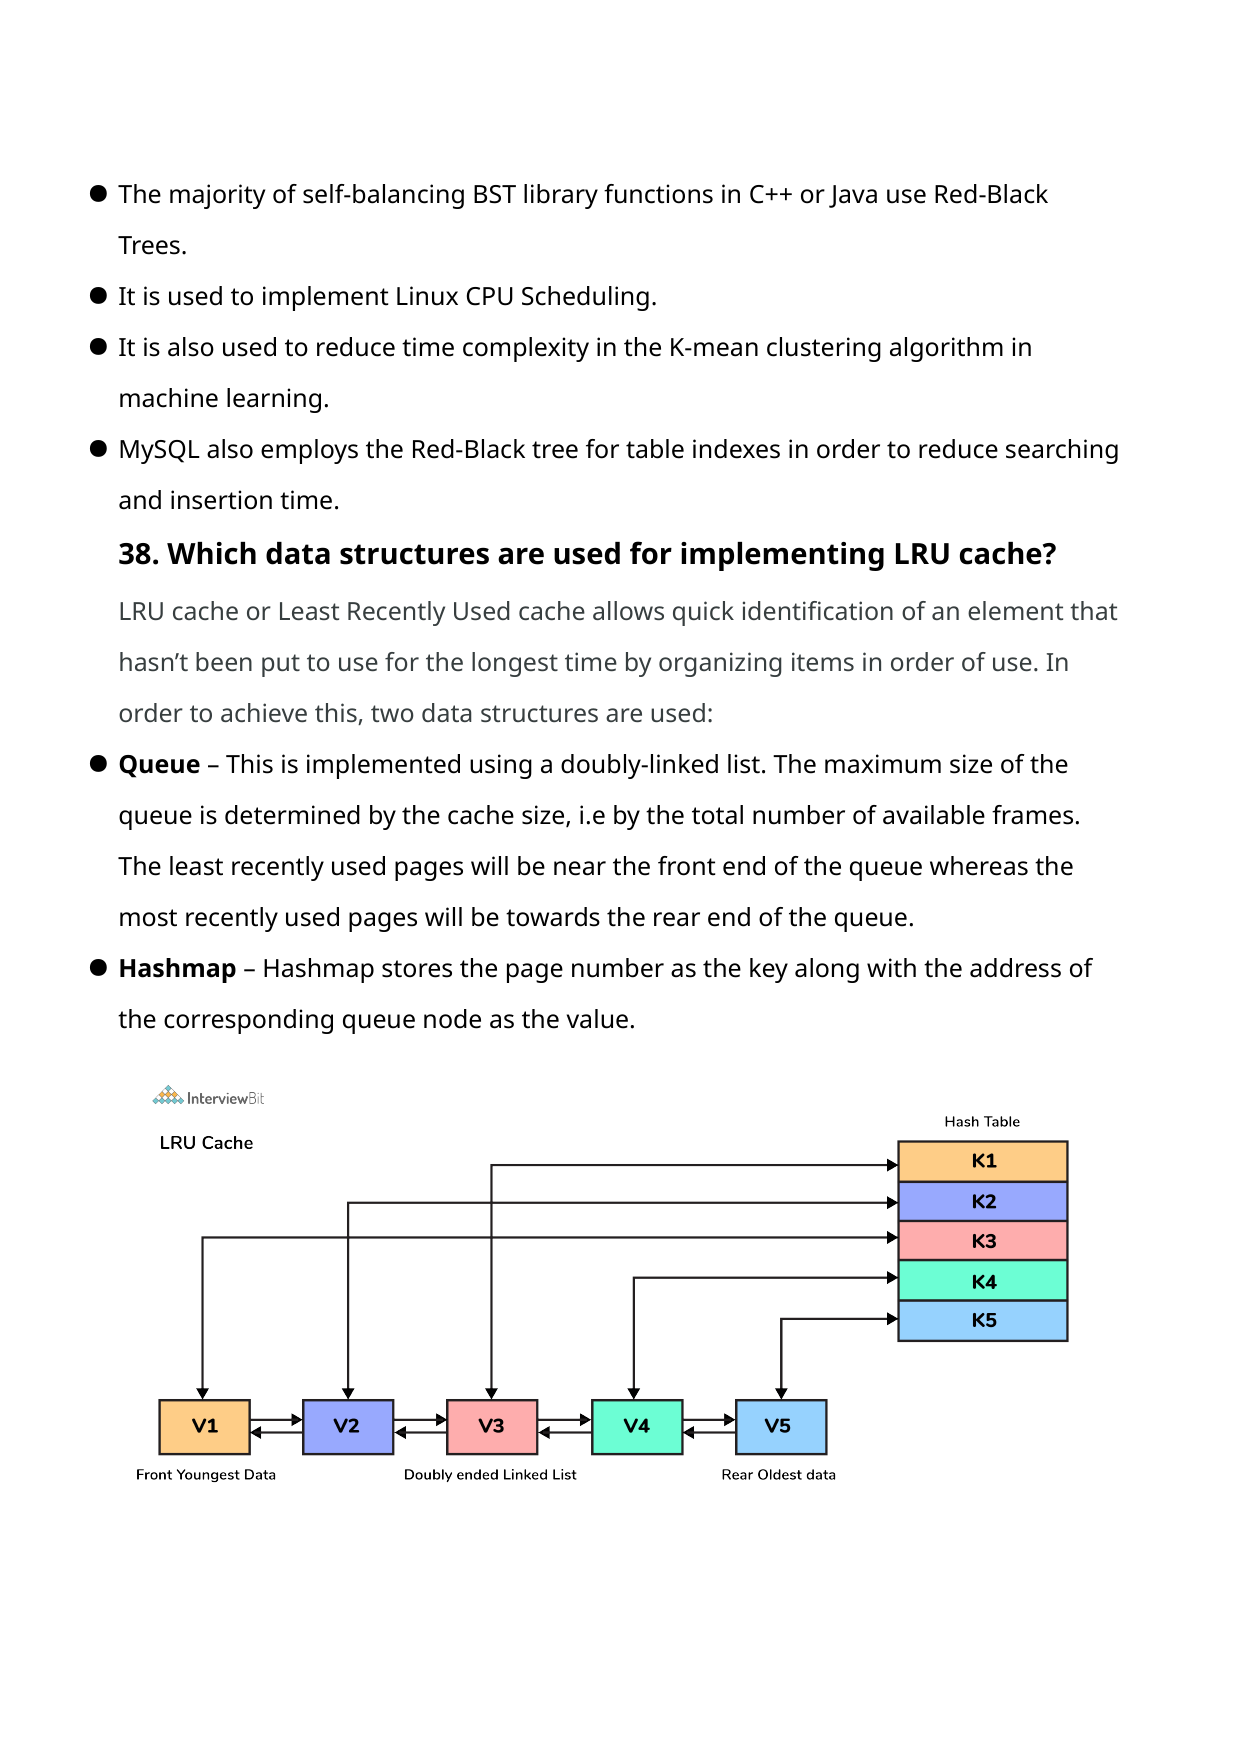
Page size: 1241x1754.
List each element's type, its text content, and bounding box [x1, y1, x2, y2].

picture [118, 1052, 1199, 1522]
subtitle 38. Which data structures are used for implementing LRU cache? [118, 534, 1122, 573]
text LRU cache or Least Recently Used cache allows quick identification of an element that hasn’t been put to use for the longest time by organizing items in order of use. In order to achieve this, two data structures are used: [118, 593, 1122, 729]
list Queue – This is implemented using a doubly-linked list. The maximum size of the queue is determined by the cache size, i.e by the total number of available frames. The least recently used pages will be near the front end of the queue whereas the most recently used pages will be towards the rear end of the queue. [118, 746, 1122, 933]
list MySQL also employs the Red-Black tree for table indexes in order to reduce searching and insertion time. [118, 432, 1122, 517]
list The majority of self-balancing BST library functions in C++ or Java use Red-Black Trees. [118, 176, 1122, 261]
list It is used to implement Linux CPU Scheduling. [118, 278, 1122, 312]
list It is also used to reduce time complexity in the K-mean clustering algorithm in machine learning. [118, 329, 1122, 414]
list Hashmap – Hashmap stores the page number as the key along with the address of the corresponding queue node as the value. [118, 950, 1122, 1036]
